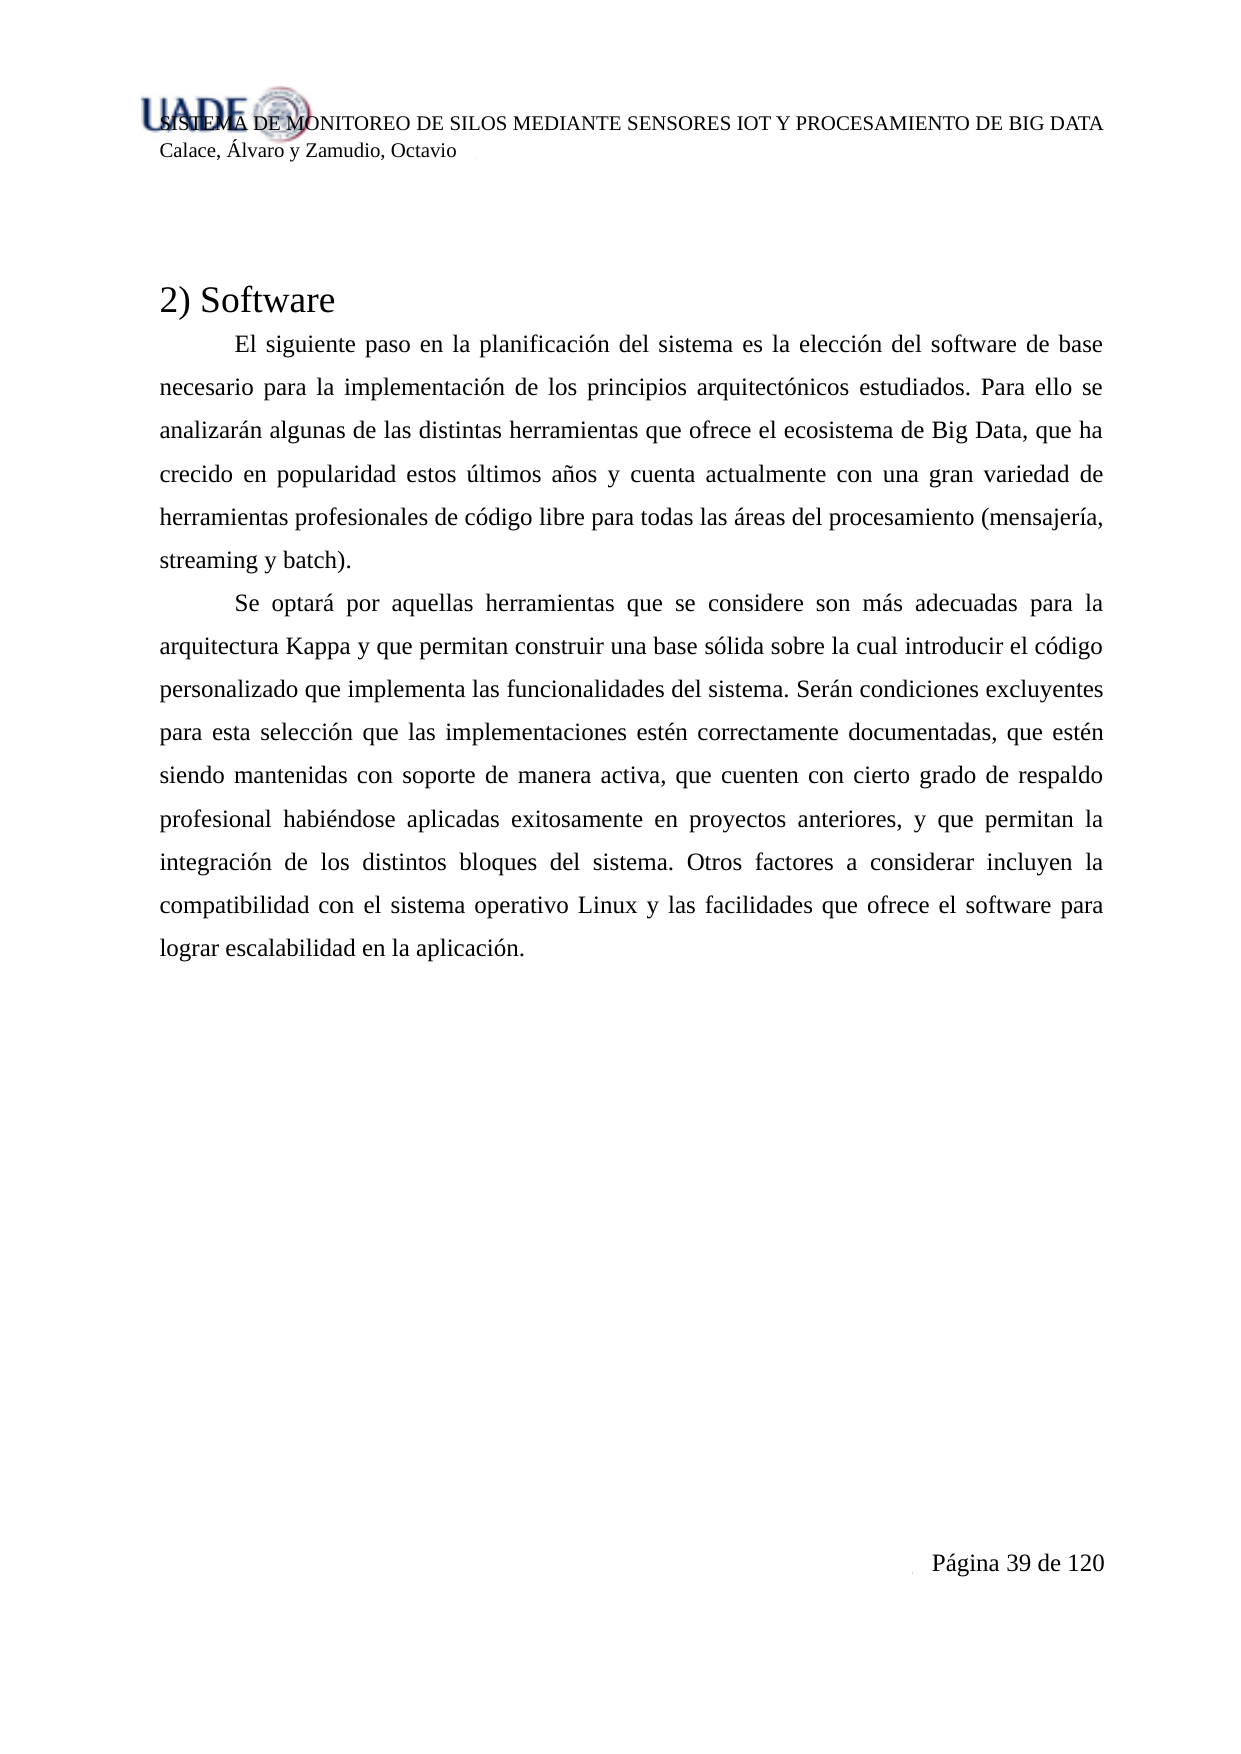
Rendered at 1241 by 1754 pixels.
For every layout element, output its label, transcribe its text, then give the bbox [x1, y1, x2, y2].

subtitle 2) Software [159, 278, 1104, 321]
text Se optará por aquellas herramientas que se considere son más adecuadas para la arquitectura Kappa y que permitan construir una base sólida sobre la cual introducir el código personalizado que implementa las funcionalidades del sistema. Serán condiciones excluyentes para esta selección que las implementaciones estén correctamente documentadas, que estén siendo mantenidas con soporte de manera activa, que cuenten con cierto grado de respaldo profesional habiéndose aplicadas exitosamente en proyectos anteriores, y que permitan la integración de los distintos bloques del sistema. Otros factores a considerar incluyen la compatibilidad con el sistema operativo Linux y las facilidades que ofrece el software para lograr escalabilidad en la aplicación. [159, 588, 1104, 962]
text El siguiente paso en la planificación del sistema es la elección del software de base necesario para la implementación de los principios arquitectónicos estudiados. Para ello se analizarán algunas de las distintas herramientas que ofrece el ecosistema de Big Data, que ha crecido en popularidad estos últimos años y cuenta actualmente con una gran variedad de herramientas profesionales de código libre para todas las áreas del procesamiento (mensajería, streaming y batch). [159, 329, 1104, 574]
picture [140, 86, 314, 146]
